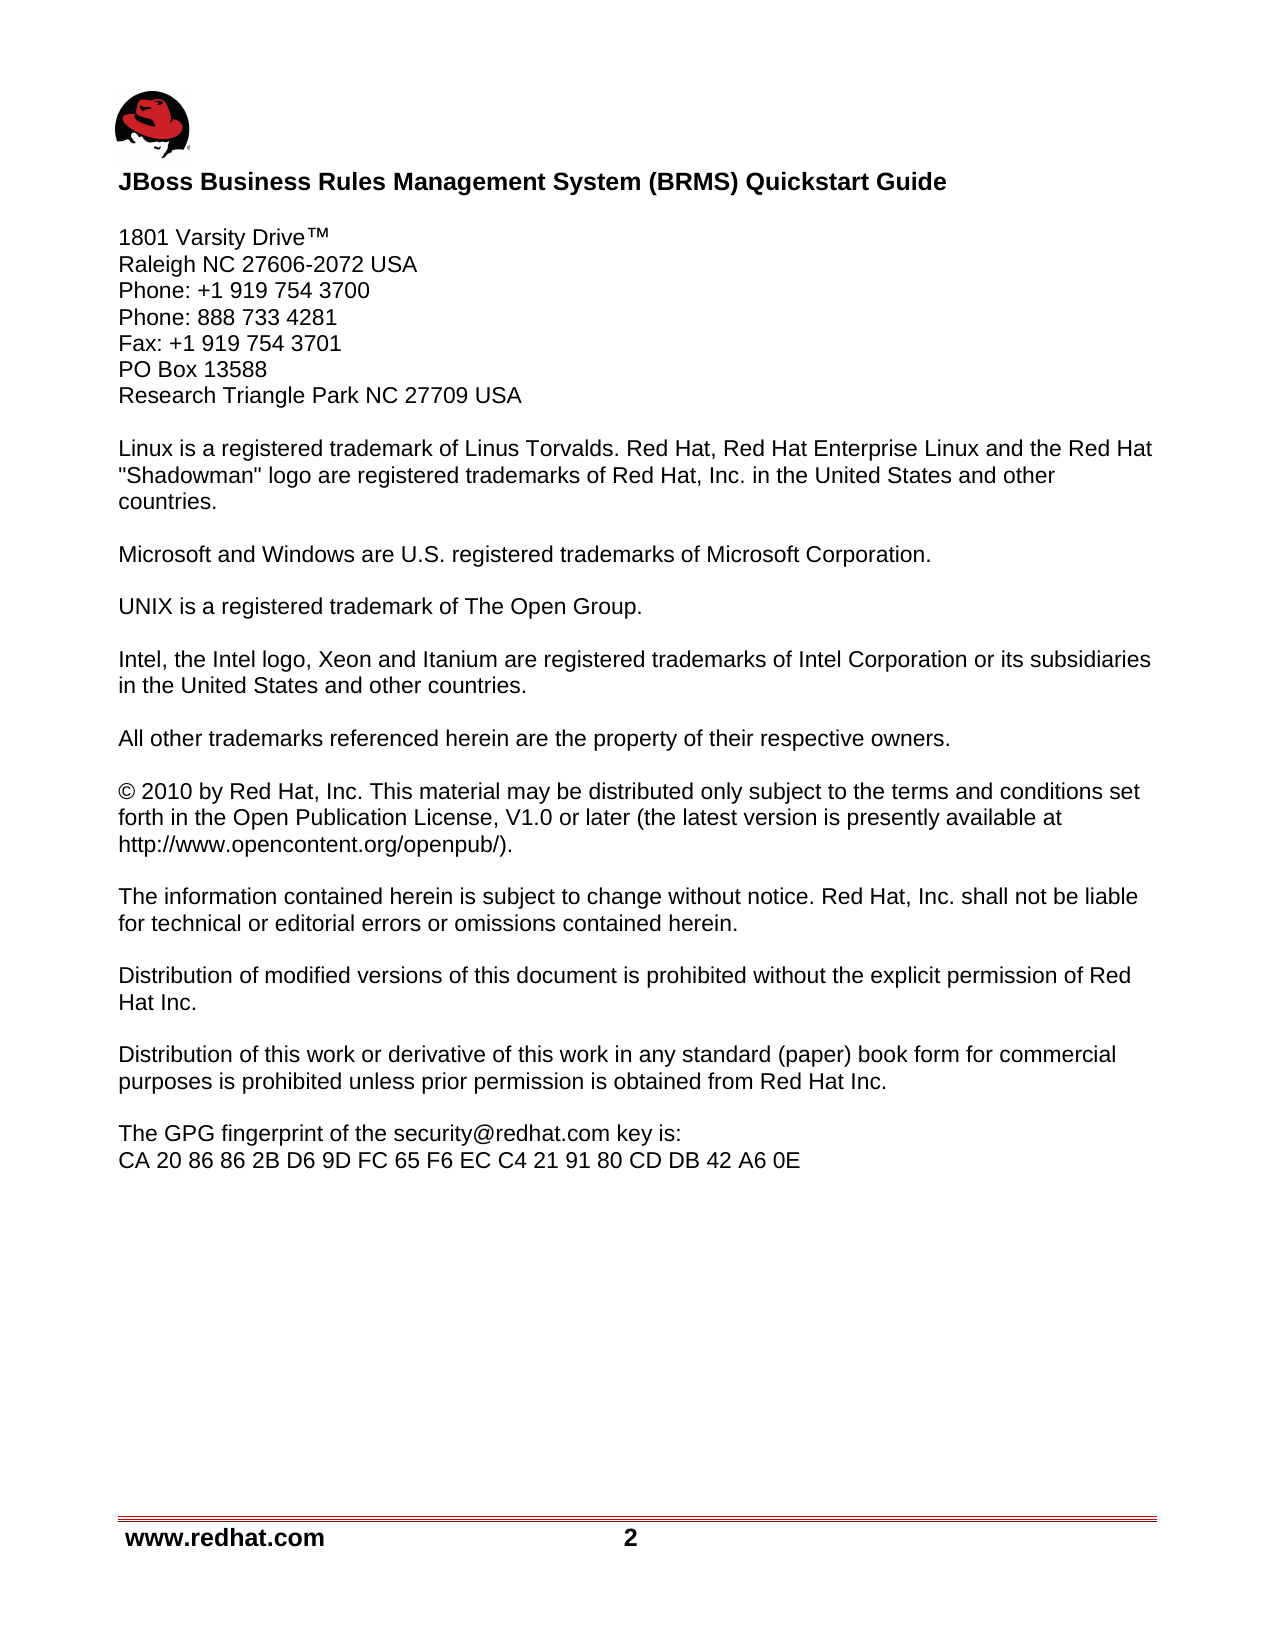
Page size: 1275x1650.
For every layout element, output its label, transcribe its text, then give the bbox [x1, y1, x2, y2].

text JBoss Business Rules Management System (BRMS) Quickstart Guide [118, 167, 1157, 196]
text Intel, the Intel logo, Xeon and Itanium are registered trademarks of Intel Corporation or its subsidiaries in the United States and other countries. [118, 646, 1157, 699]
text UNIX is a registered trademark of The Open Group. [118, 593, 1157, 620]
picture [115, 91, 190, 167]
text Microsoft and Windows are U.S. registered trademarks of Microsoft Corporation. [118, 541, 1157, 567]
text 1801 Varsity Drive™ Raleigh NC 27606-2072 USA Phone: +1 919 754 3700 Phone: 888 733 4281 Fax: +1 919 754 3701 PO Box 13588 Research Triangle Park NC 27709 USA Linux is a registered trademark of Linus Torvalds. Red Hat, Red Hat Enterprise Linux and the Red Hat "Shadowman" logo are registered trademarks of Red Hat, Inc. in the United States and other countries. [118, 196, 1157, 514]
text All other trademarks referenced herein are the property of their respective owners. © 2010 by Red Hat, Inc. This material may be distributed only subject to the terms and conditions set forth in the Open Publication License, V1.0 or later (the latest version is presently available at http://www.opencontent.org/openpub/). The information contained herein is subject to change without notice. Red Hat, Inc. shall not be liable for technical or editorial errors or omissions contained herein. Distribution of modified versions of this document is prohibited without the explicit permission of Red Hat Inc. Distribution of this work or derivative of this work in any standard (paper) book form for commercial purposes is prohibited unless prior permission is obtained from Red Hat Inc. The GPG fingerprint of the security@redhat.com key is: CA 20 86 86 2B D6 9D FC 65 F6 EC C4 21 91 80 CD DB 42 A6 0E [118, 699, 1157, 1173]
